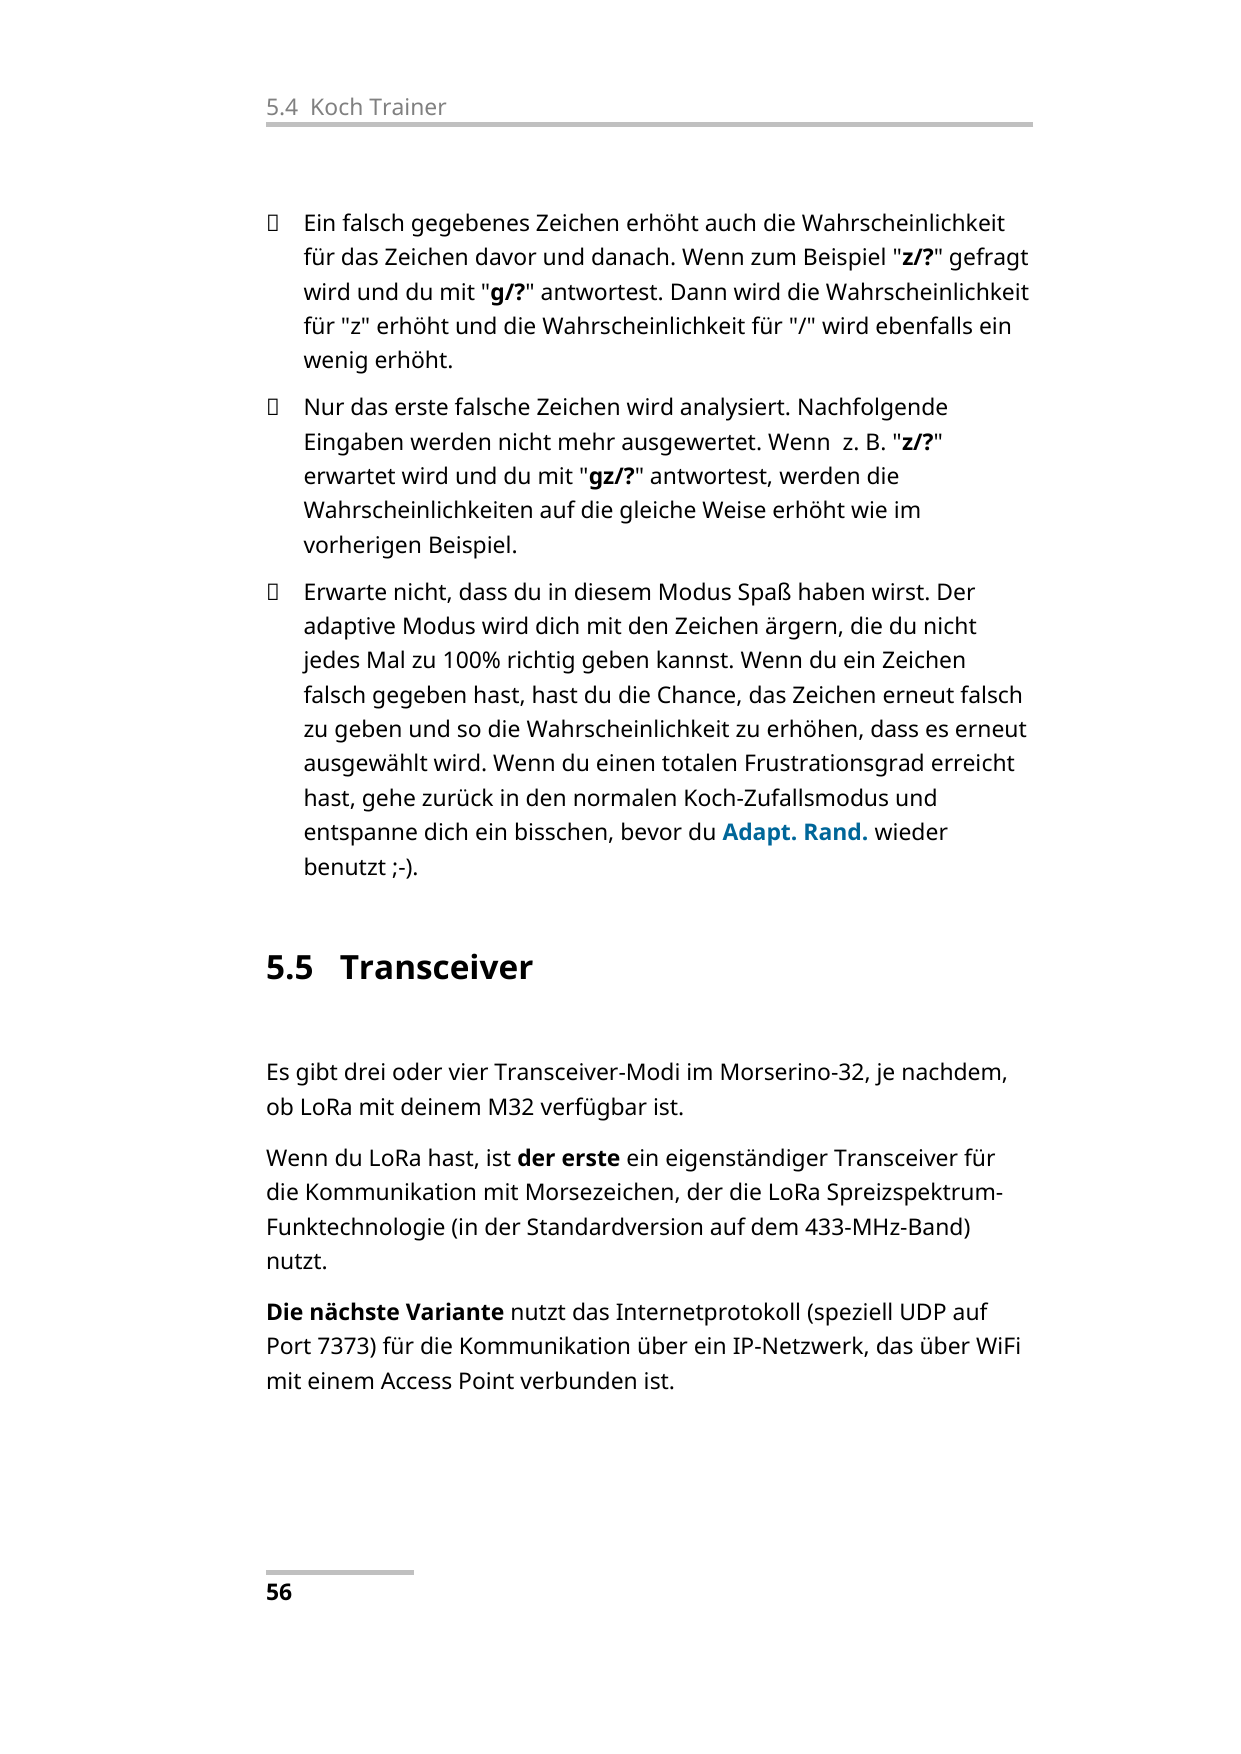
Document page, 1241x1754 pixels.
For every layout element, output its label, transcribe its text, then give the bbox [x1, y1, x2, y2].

list Erwarte nicht, dass du in diesem Modus Spaß haben wirst. Der adaptive Modus wird dich mit den Zeichen ärgern, die du nicht jedes Mal zu 100% richtig geben kannst. Wenn du ein Zeichen falsch gegeben hast, hast du die Chance, das Zeichen erneut falsch zu geben und so die Wahrscheinlichkeit zu erhöhen, dass es erneut ausgewählt wird. Wenn du einen totalen Frustrationsgrad erreicht hast, gehe zurück in den normalen Koch-Zufallsmodus und entspanne dich ein bisschen, bevor du Adapt. Rand. wieder benutzt ;-). [266, 576, 1033, 882]
text Es gibt drei oder vier Transceiver-Modi im Morserino-32, je nachdem, ob LoRa mit deinem M32 verfügbar ist. [266, 1056, 1033, 1122]
text Die nächste Variante nutzt das Internetprotokoll (speziell UDP auf Port 7373) für die Kommunikation über ein IP-Netzwerk, das über WiFi mit einem Access Point verbunden ist. [266, 1296, 1033, 1396]
subtitle Transceiver [266, 944, 1033, 989]
list Nur das erste falsche Zeichen wird analysiert. Nachfolgende Eingaben werden nicht mehr ausgewertet. Wenn z. B. "z/?" erwartet wird und du mit "gz/?" antwortest, werden die Wahrscheinlichkeiten auf die gleiche Weise erhöht wie im vorherigen Beispiel. [266, 391, 1033, 560]
list Ein falsch gegebenes Zeichen erhöht auch die Wahrscheinlichkeit für das Zeichen davor und danach. Wenn zum Beispiel "z/?" gefragt wird und du mit "g/?" antwortest. Dann wird die Wahrscheinlichkeit für "z" erhöht und die Wahrscheinlichkeit für "/" wird ebenfalls ein wenig erhöht. [266, 207, 1033, 376]
text Wenn du LoRa hast, ist der erste ein eigenständiger Transceiver für die Kommunikation mit Morsezeichen, der die LoRa Spreizspektrum-Funktechnologie (in der Standardversion auf dem 433-MHz-Band) nutzt. [266, 1142, 1033, 1276]
